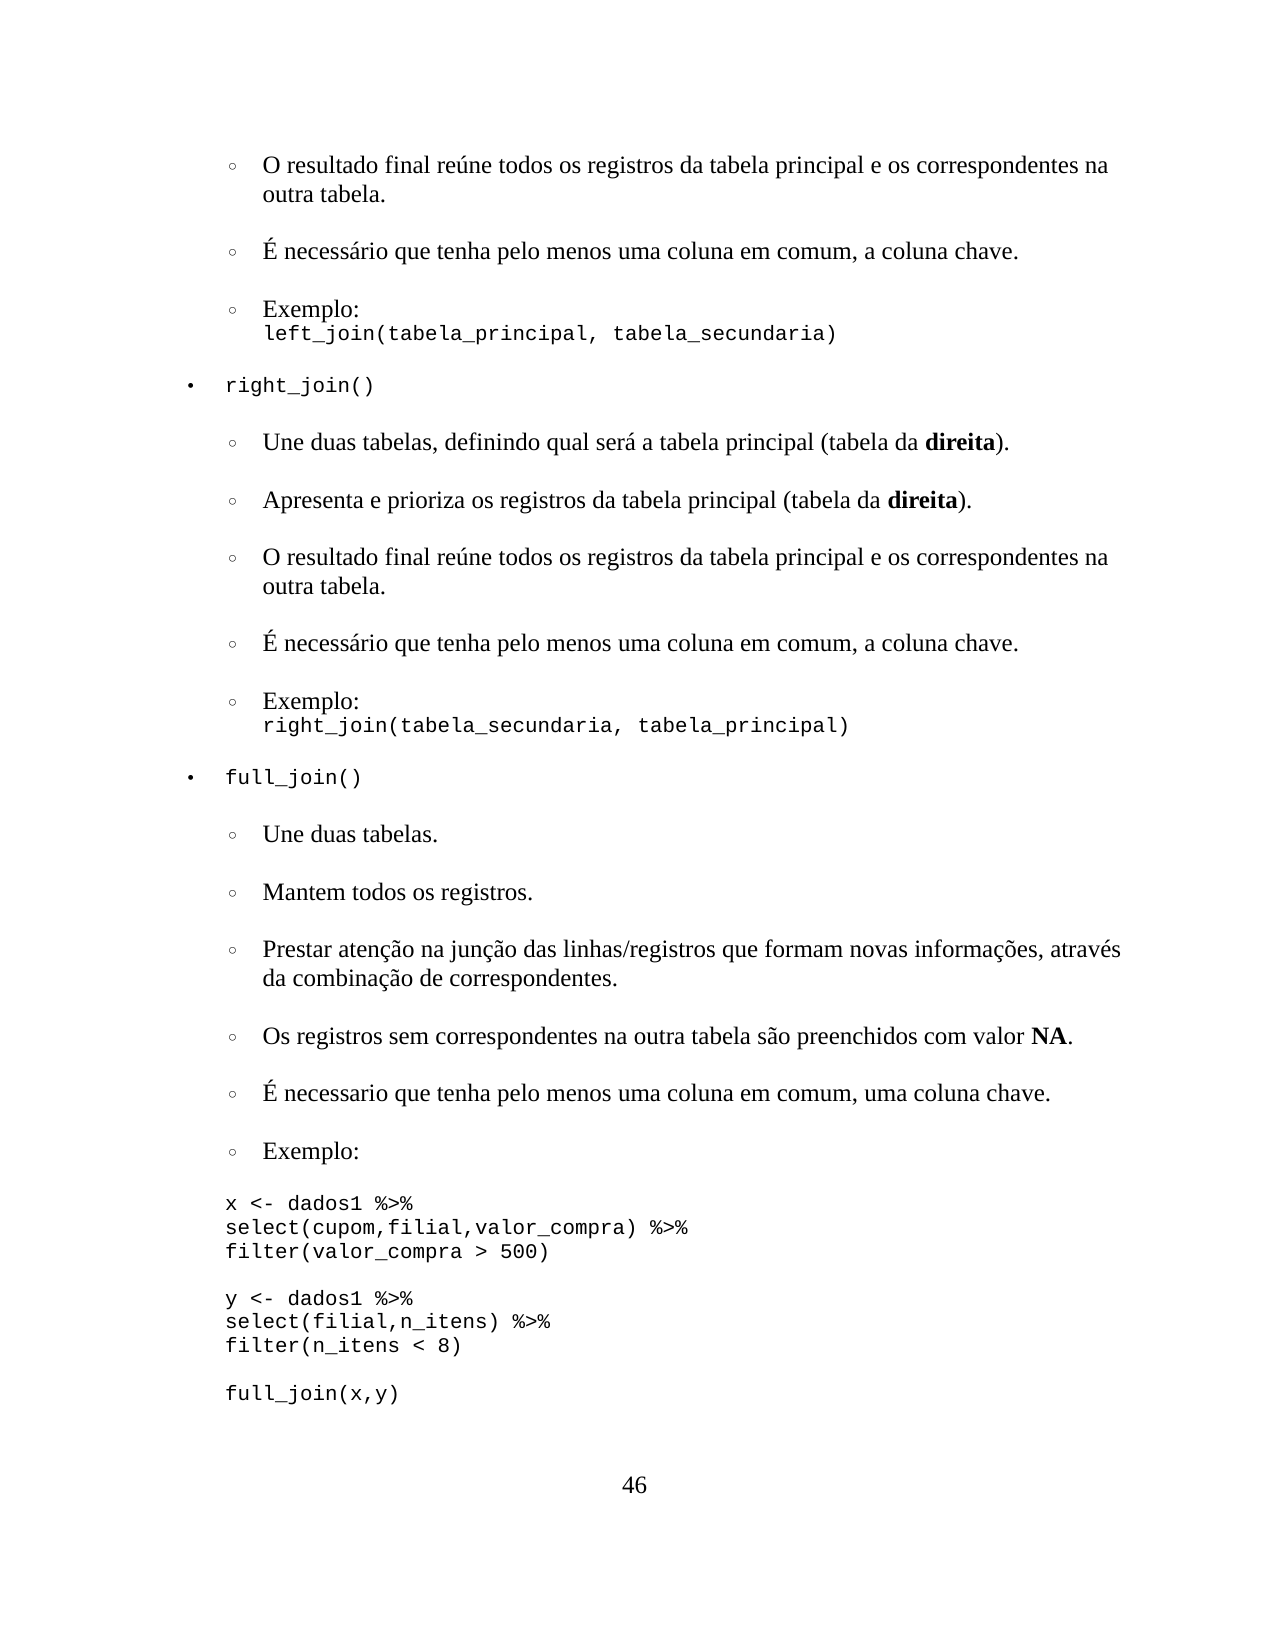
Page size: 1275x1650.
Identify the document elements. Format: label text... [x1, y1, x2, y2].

list full_join(x,y) [187, 1382, 1125, 1406]
list É necessário que tenha pelo menos uma coluna em comum, a coluna chave. [225, 236, 1125, 294]
list Une duas tabelas, definindo qual será a tabela principal (tabela da direita). [225, 427, 1125, 485]
list É necessario que tenha pelo menos uma coluna em comum, uma coluna chave. [225, 1078, 1125, 1136]
list full_join() [187, 767, 1125, 819]
list Exemplo: [225, 1136, 1125, 1193]
list filter(n_itens < 8) [187, 1335, 1125, 1359]
list Une duas tabelas. [225, 819, 1125, 877]
list Exemplo: right_join(tabela_secundaria, tabela_principal) [225, 686, 1125, 767]
list Exemplo: left_join(tabela_principal, tabela_secundaria) [225, 294, 1125, 375]
list select(cupom,filial,valor_compra) %>% [187, 1217, 1125, 1241]
list Mantem todos os registros. [225, 877, 1125, 934]
list right_join() [187, 375, 1125, 427]
list Prestar atenção na junção das linhas/registros que formam novas informações, através da combinação de correspondentes. [225, 934, 1125, 1021]
list x <- dados1 %>% [187, 1193, 1125, 1217]
list select(filial,n_itens) %>% [187, 1312, 1125, 1335]
list É necessário que tenha pelo menos uma coluna em comum, a coluna chave. [225, 628, 1125, 686]
list O resultado final reúne todos os registros da tabela principal e os correspondentes na outra tabela. [225, 150, 1125, 236]
list Apresenta e prioriza os registros da tabela principal (tabela da direita). [225, 485, 1125, 542]
list y <- dados1 %>% [187, 1288, 1125, 1312]
list Os registros sem correspondentes na outra tabela são preenchidos com valor NA. [225, 1021, 1125, 1078]
list O resultado final reúne todos os registros da tabela principal e os correspondentes na outra tabela. [225, 542, 1125, 628]
list filter(valor_compra > 500) [187, 1241, 1125, 1264]
